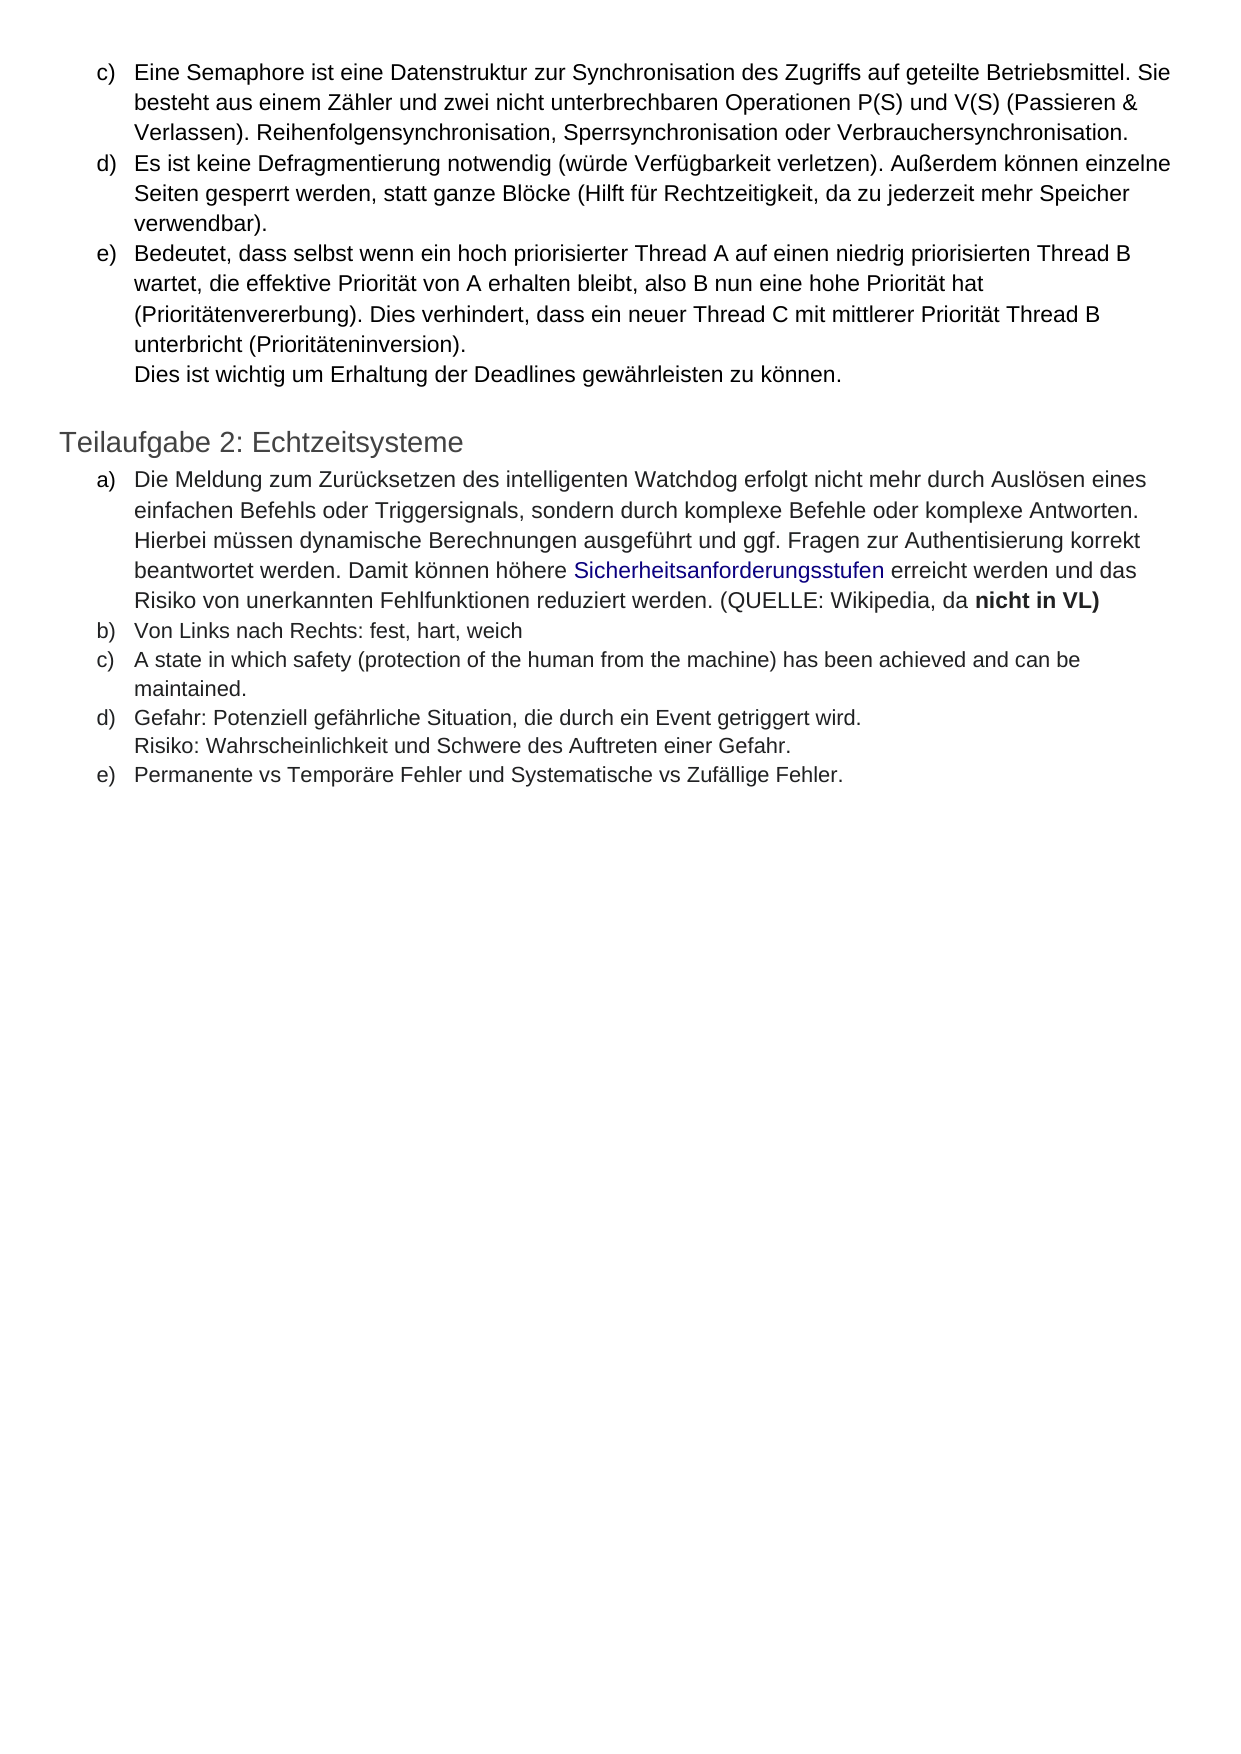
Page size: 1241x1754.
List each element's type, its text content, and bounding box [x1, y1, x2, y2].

list Von Links nach Rechts: fest, hart, weich [96, 617, 1181, 643]
list Die Meldung zum Zurücksetzen des intelligenten Watchdog erfolgt nicht mehr durch Auslösen eines einfachen Befehls oder Triggersignals, sondern durch komplexe Befehle oder komplexe Antworten. Hierbei müssen dynamische Berechnungen ausgeführt und ggf. Fragen zur Authentisierung korrekt beantwortet werden. Damit können höhere Sicherheitsanforderungsstufen erreicht werden und das Risiko von unerkannten Fehlfunktionen reduziert werden. (QUELLE: Wikipedia, da nicht in VL) [96, 466, 1181, 614]
subtitle Teilaufgabe 2: Echtzeitsysteme [59, 424, 1181, 458]
text Dies ist wichtig um Erhaltung der Deadlines gewährleisten zu können. [134, 361, 1181, 387]
text Risiko: Wahrscheinlichkeit und Schwere des Auftreten einer Gefahr. [134, 733, 1181, 758]
list Gefahr: Potenziell gefährliche Situation, die durch ein Event getriggert wird. [96, 704, 1181, 729]
list A state in which safety (protection of the human from the machine) has been achieved and can be maintained. [96, 646, 1181, 701]
list Es ist keine Defragmentierung notwendig (würde Verfügbarkeit verletzen). Außerdem können einzelne Seiten gesperrt werden, statt ganze Blöcke (Hilft für Rechtzeitigkeit, da zu jederzeit mehr Speicher verwendbar). [96, 149, 1181, 236]
list Bedeutet, dass selbst wenn ein hoch priorisierter Thread A auf einen niedrig priorisierten Thread B wartet, die effektive Priorität von A erhalten bleibt, also B nun eine hohe Priorität hat (Prioritätenvererbung). Dies verhindert, dass ein neuer Thread C mit mittlerer Priorität Thread B unterbricht (Prioritäteninversion). [96, 240, 1181, 357]
list Eine Semaphore ist eine Datenstruktur zur Synchronisation des Zugriffs auf geteilte Betriebsmittel. Sie besteht aus einem Zähler und zwei nicht unterbrechbaren Operationen P(S) und V(S) (Passieren & Verlassen). Reihenfolgensynchronisation, Sperrsynchronisation oder Verbrauchersynchronisation. [96, 59, 1181, 146]
list Permanente vs Temporäre Fehler und Systematische vs Zufällige Fehler. [96, 762, 1181, 787]
